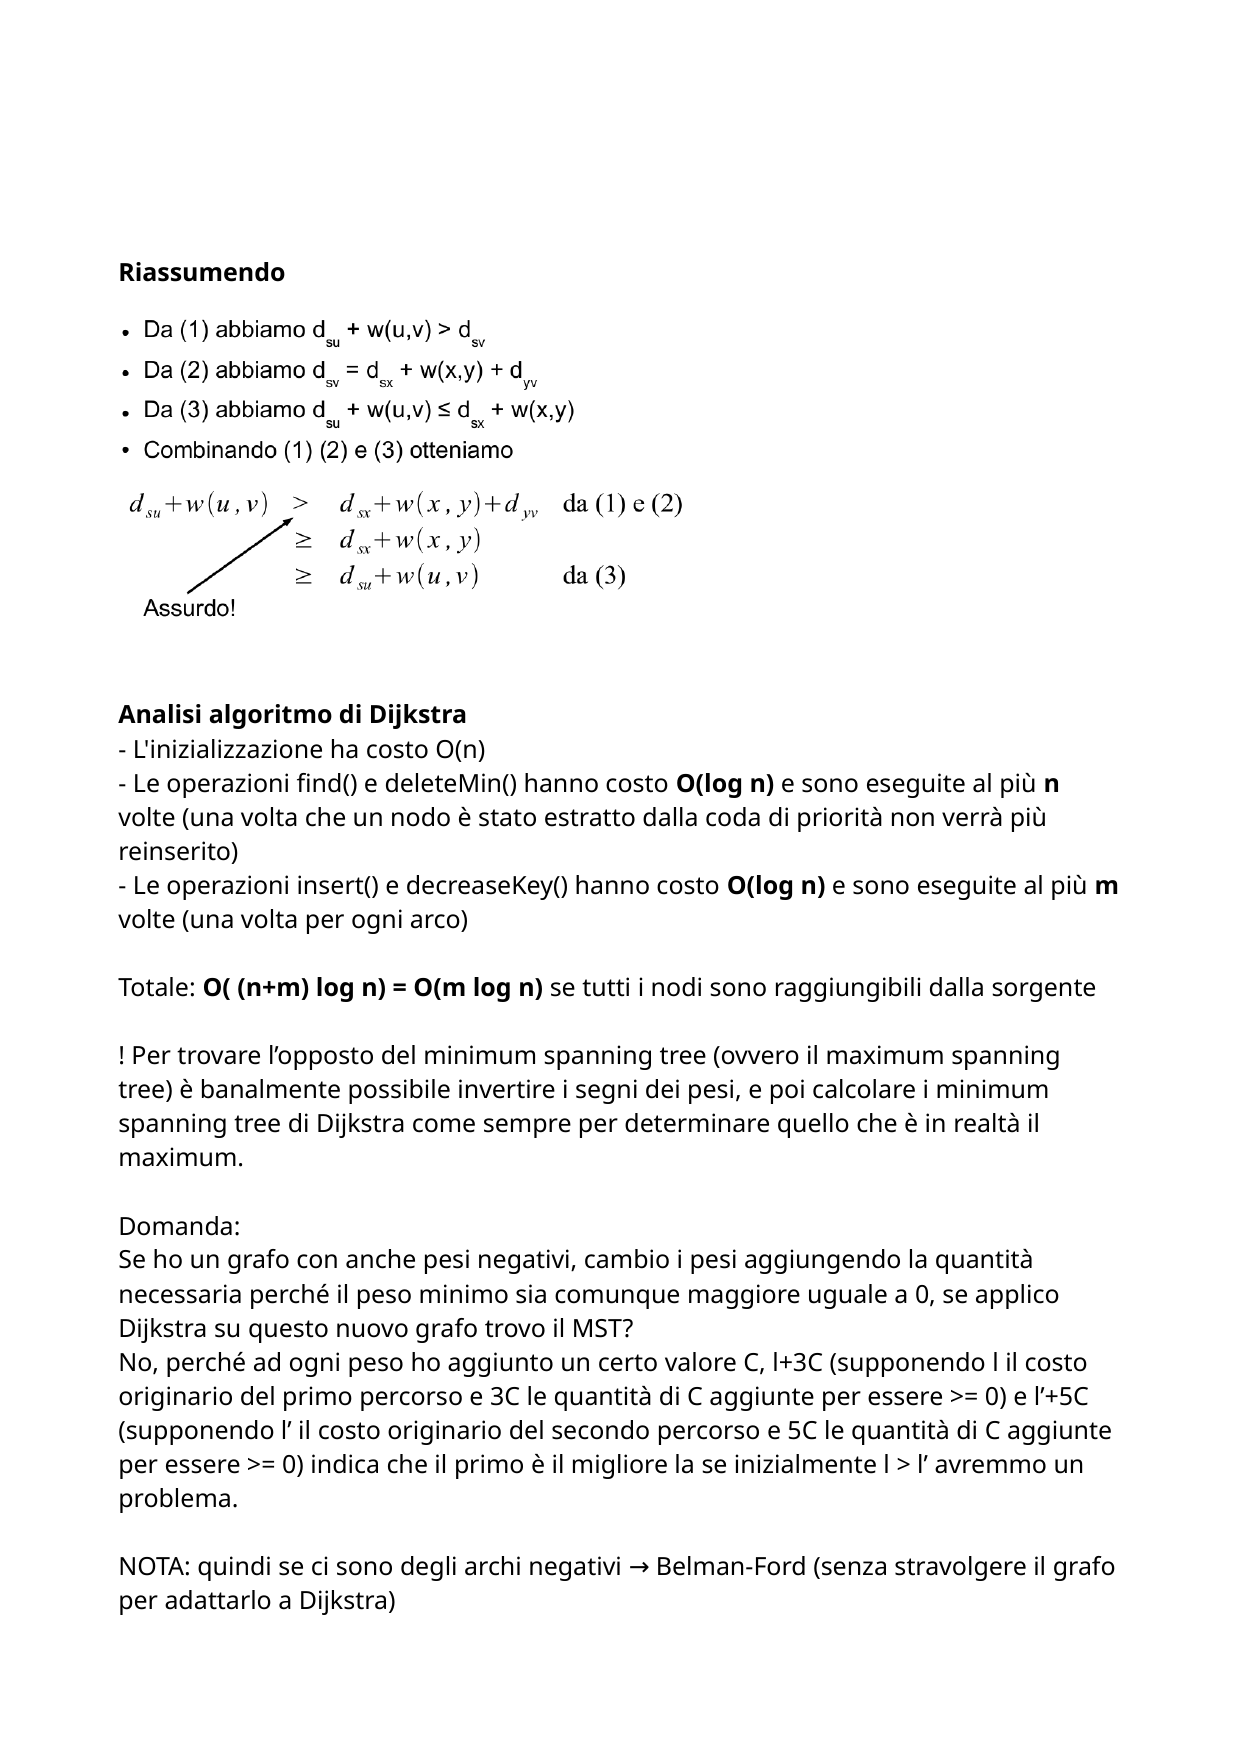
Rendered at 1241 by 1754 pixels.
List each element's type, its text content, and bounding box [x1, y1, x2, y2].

text NOTA: quindi se ci sono degli archi negativi → Belman-Ford (senza stravolgere il grafo per adattarlo a Dijkstra) [118, 1549, 1122, 1617]
text - Le operazioni insert() e decreaseKey() hanno costo O(log n) e sono eseguite al più m volte (una volta per ogni arco) [118, 867, 1122, 936]
text Riassumendo [118, 254, 1122, 288]
text - Le operazioni find() e deleteMin() hanno costo O(log n) e sono eseguite al più n volte (una volta che un nodo è stato estratto dalla coda di priorità non verrà più reinserito) [118, 765, 1122, 867]
picture [114, 316, 685, 621]
text Domanda: [118, 1208, 1122, 1242]
text Se ho un grafo con anche pesi negativi, cambio i pesi aggiungendo la quantità necessaria perché il peso minimo sia comunque maggiore uguale a 0, se applico Dijkstra su questo nuovo grafo trovo il MST? [118, 1242, 1122, 1344]
text Totale: O( (n+m) log n) = O(m log n) se tutti i nodi sono raggiungibili dalla sorgente [118, 970, 1122, 1004]
text Analisi algoritmo di Dijkstra [118, 697, 1122, 731]
text - L'inizializzazione ha costo O(n) [118, 731, 1122, 765]
text No, perché ad ogni peso ho aggiunto un certo valore C, l+3C (supponendo l il costo originario del primo percorso e 3C le quantità di C aggiunte per essere >= 0) e l’+5C (supponendo l’ il costo originario del secondo percorso e 5C le quantità di C aggiunte per essere >= 0) indica che il primo è il migliore la se inizialmente l > l’ avremmo un problema. [118, 1344, 1122, 1515]
text ! Per trovare l’opposto del minimum spanning tree (ovvero il maximum spanning tree) è banalmente possibile invertire i segni dei pesi, e poi calcolare i minimum spanning tree di Dijkstra come sempre per determinare quello che è in realtà il maximum. [118, 1038, 1122, 1174]
